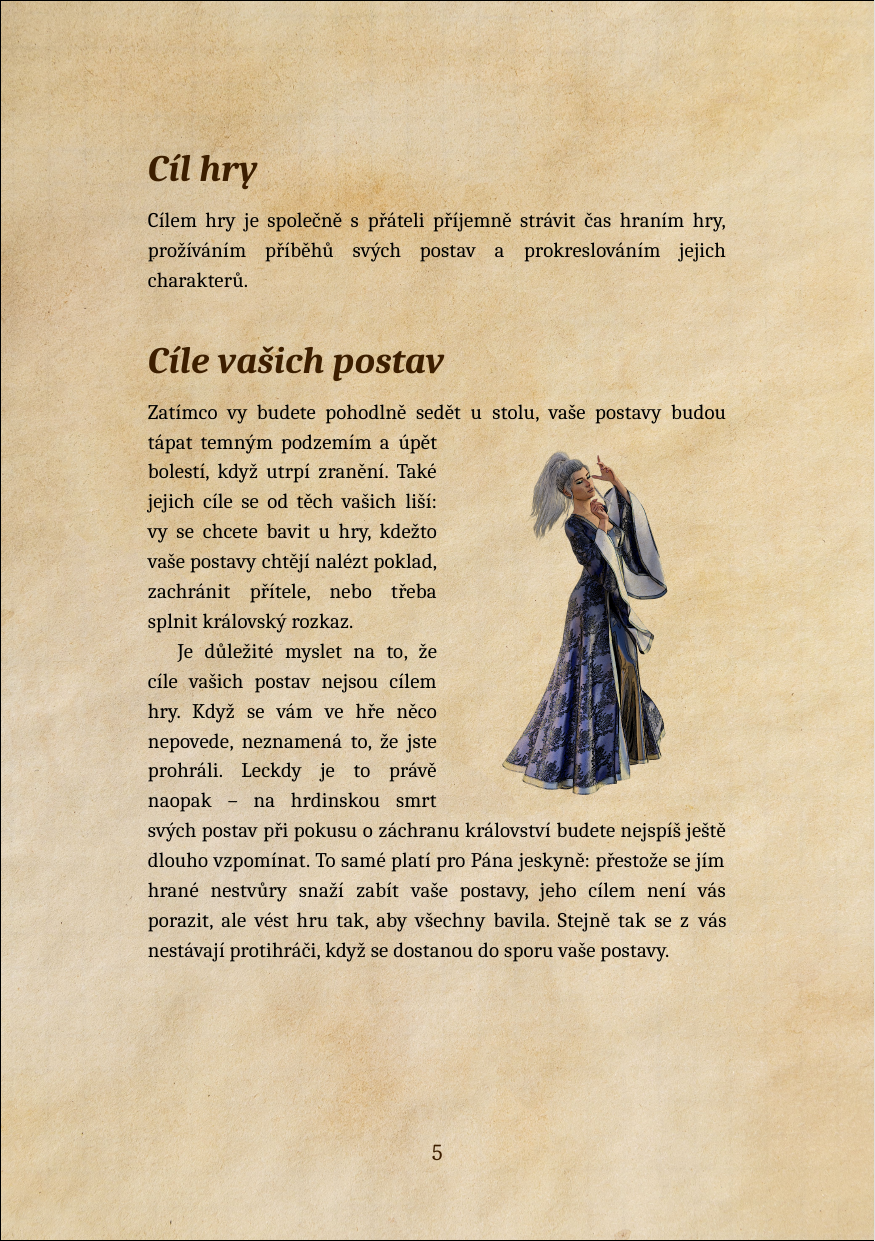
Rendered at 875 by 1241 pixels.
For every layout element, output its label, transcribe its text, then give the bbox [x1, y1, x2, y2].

subtitle Cíle vašich postav [148, 339, 726, 383]
subtitle Cíl hry [148, 148, 726, 191]
picture [1, 1, 874, 1240]
text Cílem hry je společně s⁠ přáteli příjemně strávit čas hraním hry, prožíváním příběhů svých postav a⁠ prokreslováním jejich charakterů. [148, 208, 726, 292]
text Zatímco vy budete pohodlně sedět u⁠ stolu, vaše postavy budou tápat temným podzemím a⁠ úpět bolestí, když utrpí zranění. Také jejich cíle se od těch vašich liší: vy se chcete bavit u⁠ hry, kdežto vaše postavy chtějí nalézt poklad, zachránit přítele, nebo třeba splnit královský rozkaz. Je důležité myslet na to, že cíle vašich postav nejsou cílem hry. Když se vám ve hře něco nepovede, neznamená to, že jste prohráli. Leckdy je to právě naopak – na hrdinskou smrt svých postav při pokusu o⁠ záchranu království budete nejspíš ještě dlouho vzpomínat. To samé platí pro Pána jeskyně: přestože se jím hrané nestvůry snaží zabít vaše postavy, jeho cílem není vás porazit, ale vést hru tak, aby všechny bavila. Stejně tak se z⁠ vás nestávají protihráči, když se dostanou do sporu vaše postavy. [148, 400, 726, 962]
